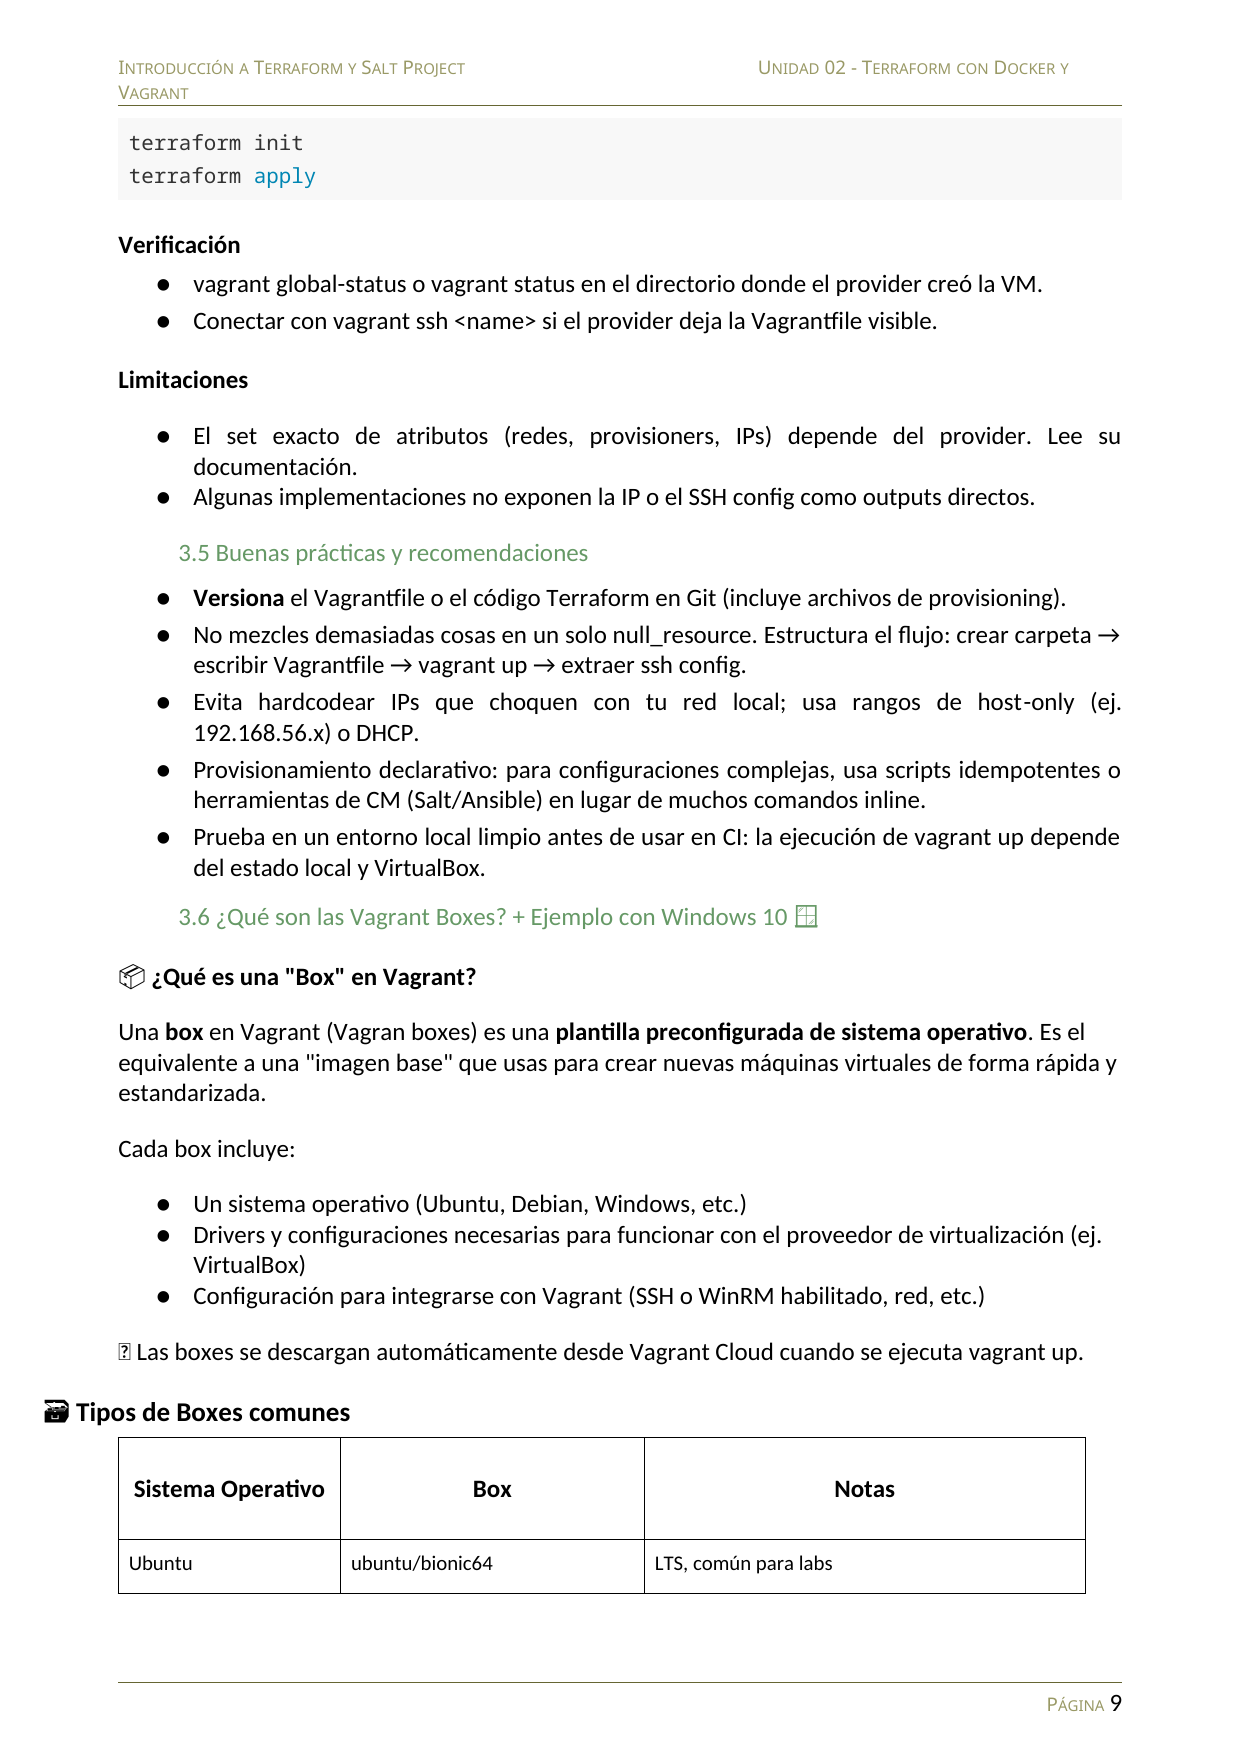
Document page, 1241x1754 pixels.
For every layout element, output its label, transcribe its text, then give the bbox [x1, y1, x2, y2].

table_cell LTS, común para labs [645, 1540, 1085, 1593]
list Algunas implementaciones no exponen la IP o el SSH config como outputs directos. [156, 481, 1122, 512]
text Cada box incluye: [118, 1133, 1122, 1164]
list Conectar con vagrant ssh <name> si el provider deja la Vagrantfile visible. [156, 305, 1122, 335]
list Prueba en un entorno local limpio antes de usar en CI: la ejecución de vagrant up depende del estado local y VirtualBox. [156, 821, 1122, 882]
subtitle 3.5 Buenas prácticas y recomendaciones [178, 537, 1122, 567]
list No mezcles demasiadas cosas en un solo null_resource. Estructura el flujo: crear carpeta → escribir Vagrantfile → vagrant up → extraer ssh config. [156, 619, 1122, 680]
list Un sistema operativo (Ubuntu, Debian, Windows, etc.) [156, 1189, 1122, 1219]
table_cell ubuntu/bionic64 [341, 1540, 644, 1593]
text Verificación [118, 229, 1122, 259]
list Versiona el Vagrantfile o el código Terraform en Git (incluye archivos de provisioning). [156, 582, 1122, 612]
text Limitaciones [118, 364, 1122, 395]
table_header Sistema Operativo [119, 1438, 340, 1539]
list El set exacto de atributos (redes, provisioners, IPs) depende del provider. Lee su documentación. [156, 420, 1122, 481]
list Provisionamiento declarativo: para configuraciones complejas, usa scripts idempotentes o herramientas de CM (Salt/Ansible) en lugar de muchos comandos inline. [156, 754, 1122, 815]
table_header terraform init terraform apply [118, 118, 1122, 200]
list vagrant global-status o vagrant status en el directorio donde el provider creó la VM. [156, 268, 1122, 298]
table_header Box [341, 1438, 644, 1539]
list Drivers y configuraciones necesarias para funcionar con el proveedor de virtualización (ej. VirtualBox) [156, 1219, 1122, 1280]
text 📦 ¿Qué es una "Box" en Vagrant? [118, 961, 1122, 992]
list Configuración para integrarse con Vagrant (SSH o WinRM habilitado, red, etc.) [156, 1280, 1122, 1311]
list Evita hardcodear IPs que choquen con tu red local; usa rangos de host‑only (ej. 192.168.56.x) o DHCP. [156, 686, 1122, 747]
table_cell Ubuntu [119, 1540, 340, 1593]
table_header Notas [645, 1438, 1085, 1539]
text Una box en Vagrant (Vagran boxes) es una plantilla preconfigurada de sistema operativo. Es el equivalente a una "imagen base" que usas para crear nuevas máquinas virtuales de forma rápida y estandarizada. [118, 1017, 1122, 1108]
text 🧠 Las boxes se descargan automáticamente desde Vagrant Cloud cuando se ejecuta vagrant up. [118, 1336, 1122, 1366]
subtitle 3.6 ¿Qué son las Vagrant Boxes? + Ejemplo con Windows 10 🪟 [178, 901, 1122, 932]
subtitle 🗃️ Tipos de Boxes comunes [43, 1395, 1122, 1428]
